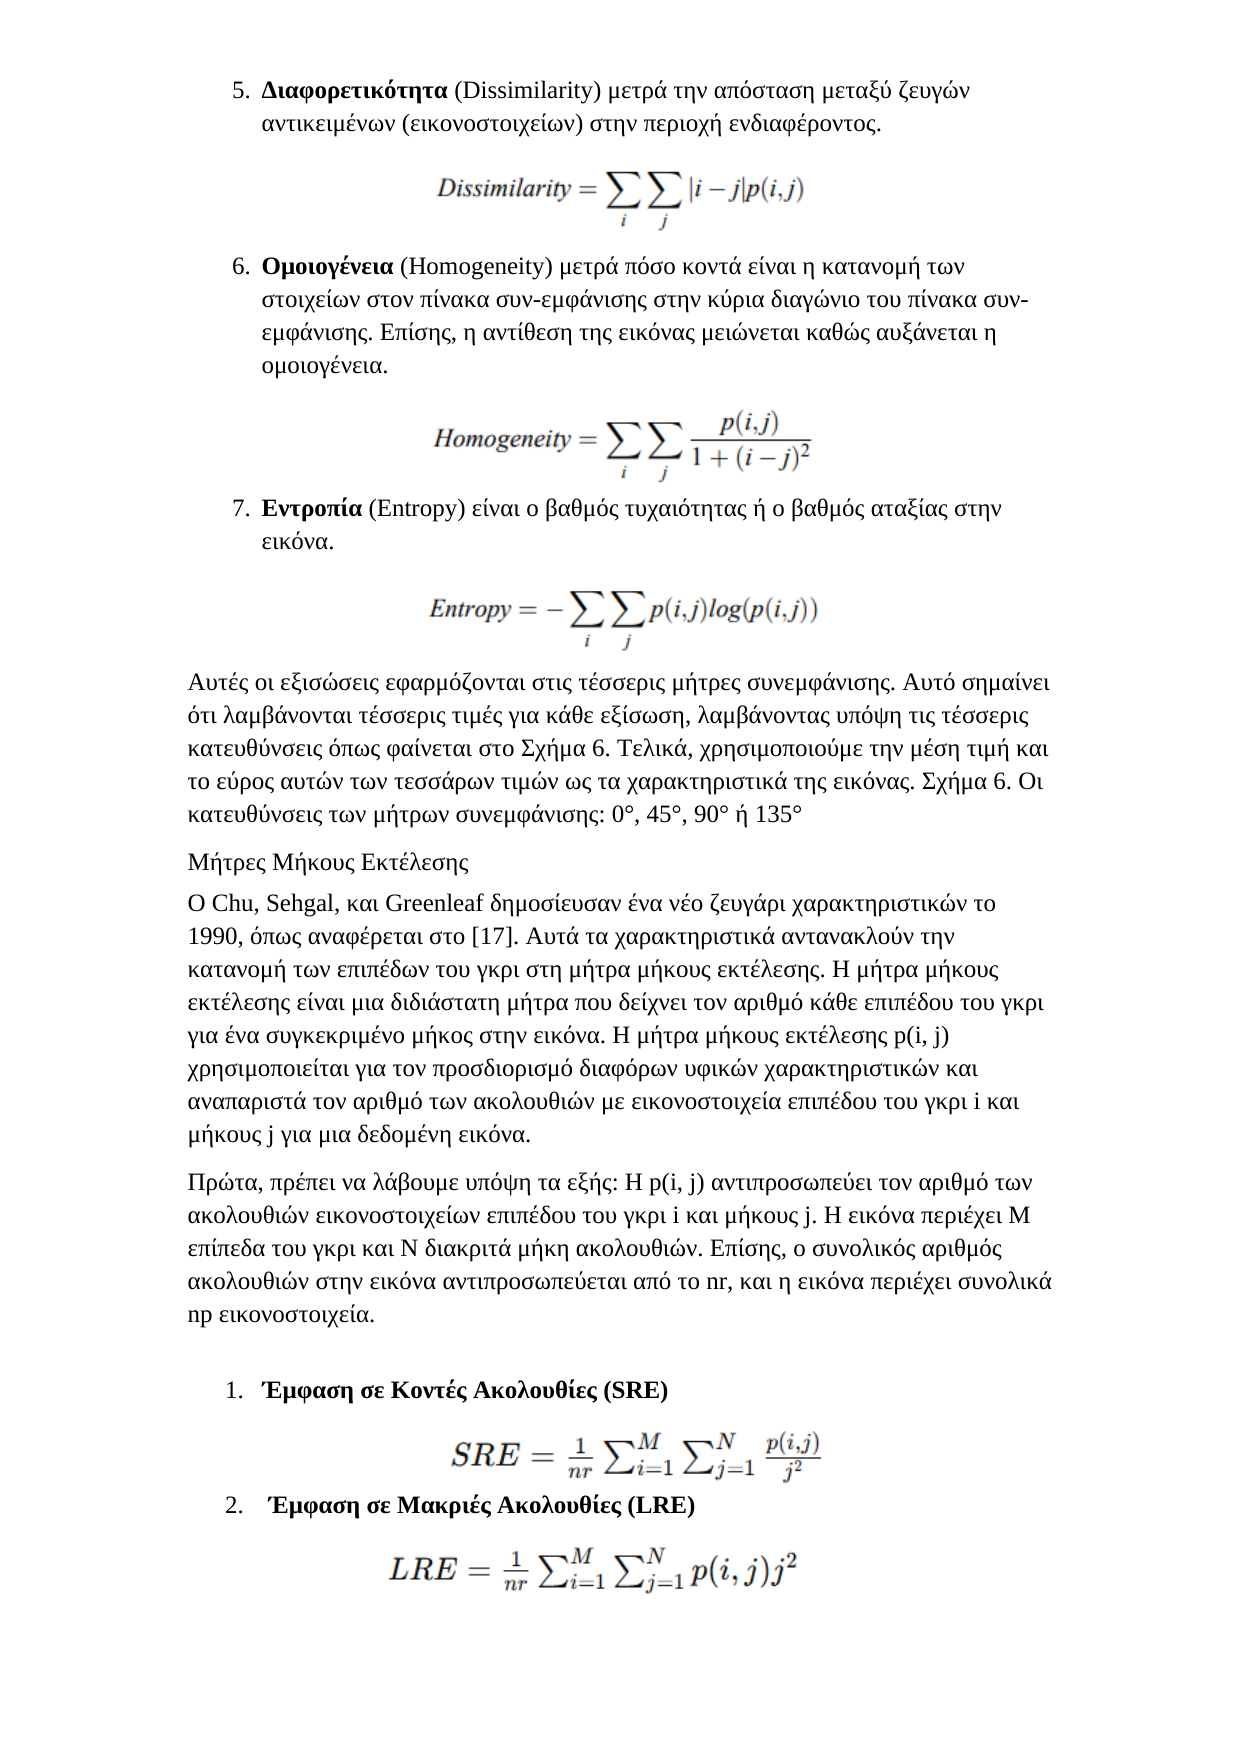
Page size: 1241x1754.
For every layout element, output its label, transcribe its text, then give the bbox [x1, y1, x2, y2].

picture [420, 397, 820, 488]
text Ο Chu, Sehgal, και Greenleaf δημοσίευσαν ένα νέο ζευγάρι χαρακτηριστικών το 1990, όπως αναφέρεται στο [17]. Αυτά τα χαρακτηριστικά αντανακλούν την κατανομή των επιπέδων του γκρι στη μήτρα μήκους εκτέλεσης. Η μήτρα μήκους εκτέλεσης είναι μια διδιάστατη μήτρα που δείχνει τον αριθμό κάθε επιπέδου του γκρι για ένα συγκεκριμένο μήκος στην εικόνα. Η μήτρα μήκους εκτέλεσης p(i, j) χρησιμοποιείται για τον προσδιορισμό διαφόρων υφικών χαρακτηριστικών και αναπαριστά τον αριθμό των ακολουθιών με εικονοστοιχεία επιπέδου του γκρι i και μήκους j για μια δεδομένη εικόνα. [187, 888, 1053, 1148]
picture [438, 1426, 832, 1489]
list Εντροπία (Entropy) είναι ο βαθμός τυχαιότητας ή ο βαθμός αταξίας στην εικόνα. [232, 493, 1053, 554]
list Έμφαση σε Μακριές Ακολουθίες (LRE) [225, 1490, 1053, 1586]
picture [375, 1541, 807, 1601]
text Αυτές οι εξισώσεις εφαρμόζονται στις τέσσερις μήτρες συνεμφάνισης. Αυτό σημαίνει ότι λαμβάνονται τέσσερις τιμές για κάθε εξίσωση, λαμβάνοντας υπόψη τις τέσσερις κατευθύνσεις όπως φαίνεται στο Σχήμα 6. Τελικά, χρησιμοποιούμε την μέση τιμή και το εύρος αυτών των τεσσάρων τιμών ως τα χαρακτηριστικά της εικόνας. Σχήμα 6. Οι κατευθύνσεις των μήτρων συνεμφάνισης: 0°, 45°, 90° ή 135° [187, 667, 1053, 828]
picture [424, 155, 816, 239]
list Διαφορετικότητα (Dissimilarity) μετρά την απόσταση μεταξύ ζευγών αντικειμένων (εικονοστοιχείων) στην περιοχή ενδιαφέροντος. [232, 75, 1053, 137]
subtitle Μήτρες Μήκους Εκτέλεσης [187, 847, 1053, 875]
list Έμφαση σε Κοντές Ακολουθίες (SRE) [225, 1375, 1053, 1433]
list Ομοιογένεια (Homogeneity) μετρά πόσο κοντά είναι η κατανομή των στοιχείων στον πίνακα συν-εμφάνισης στην κύρια διαγώνιο του πίνακα συν-εμφάνισης. Επίσης, η αντίθεση της εικόνας μειώνεται καθώς αυξάνεται η ομοιογένεια. [232, 251, 1053, 379]
text Πρώτα, πρέπει να λάβουμε υπόψη τα εξής: Η p(i, j) αντιπροσωπεύει τον αριθμό των ακολουθιών εικονοστοιχείων επιπέδου του γκρι i και μήκους j. Η εικόνα περιέχει M επίπεδα του γκρι και N διακριτά μήκη ακολουθιών. Επίσης, ο συνολικός αριθμός ακολουθιών στην εικόνα αντιπροσωπεύεται από το nr, και η εικόνα περιέχει συνολικά np εικονοστοιχεία. [187, 1167, 1053, 1327]
picture [418, 573, 822, 655]
